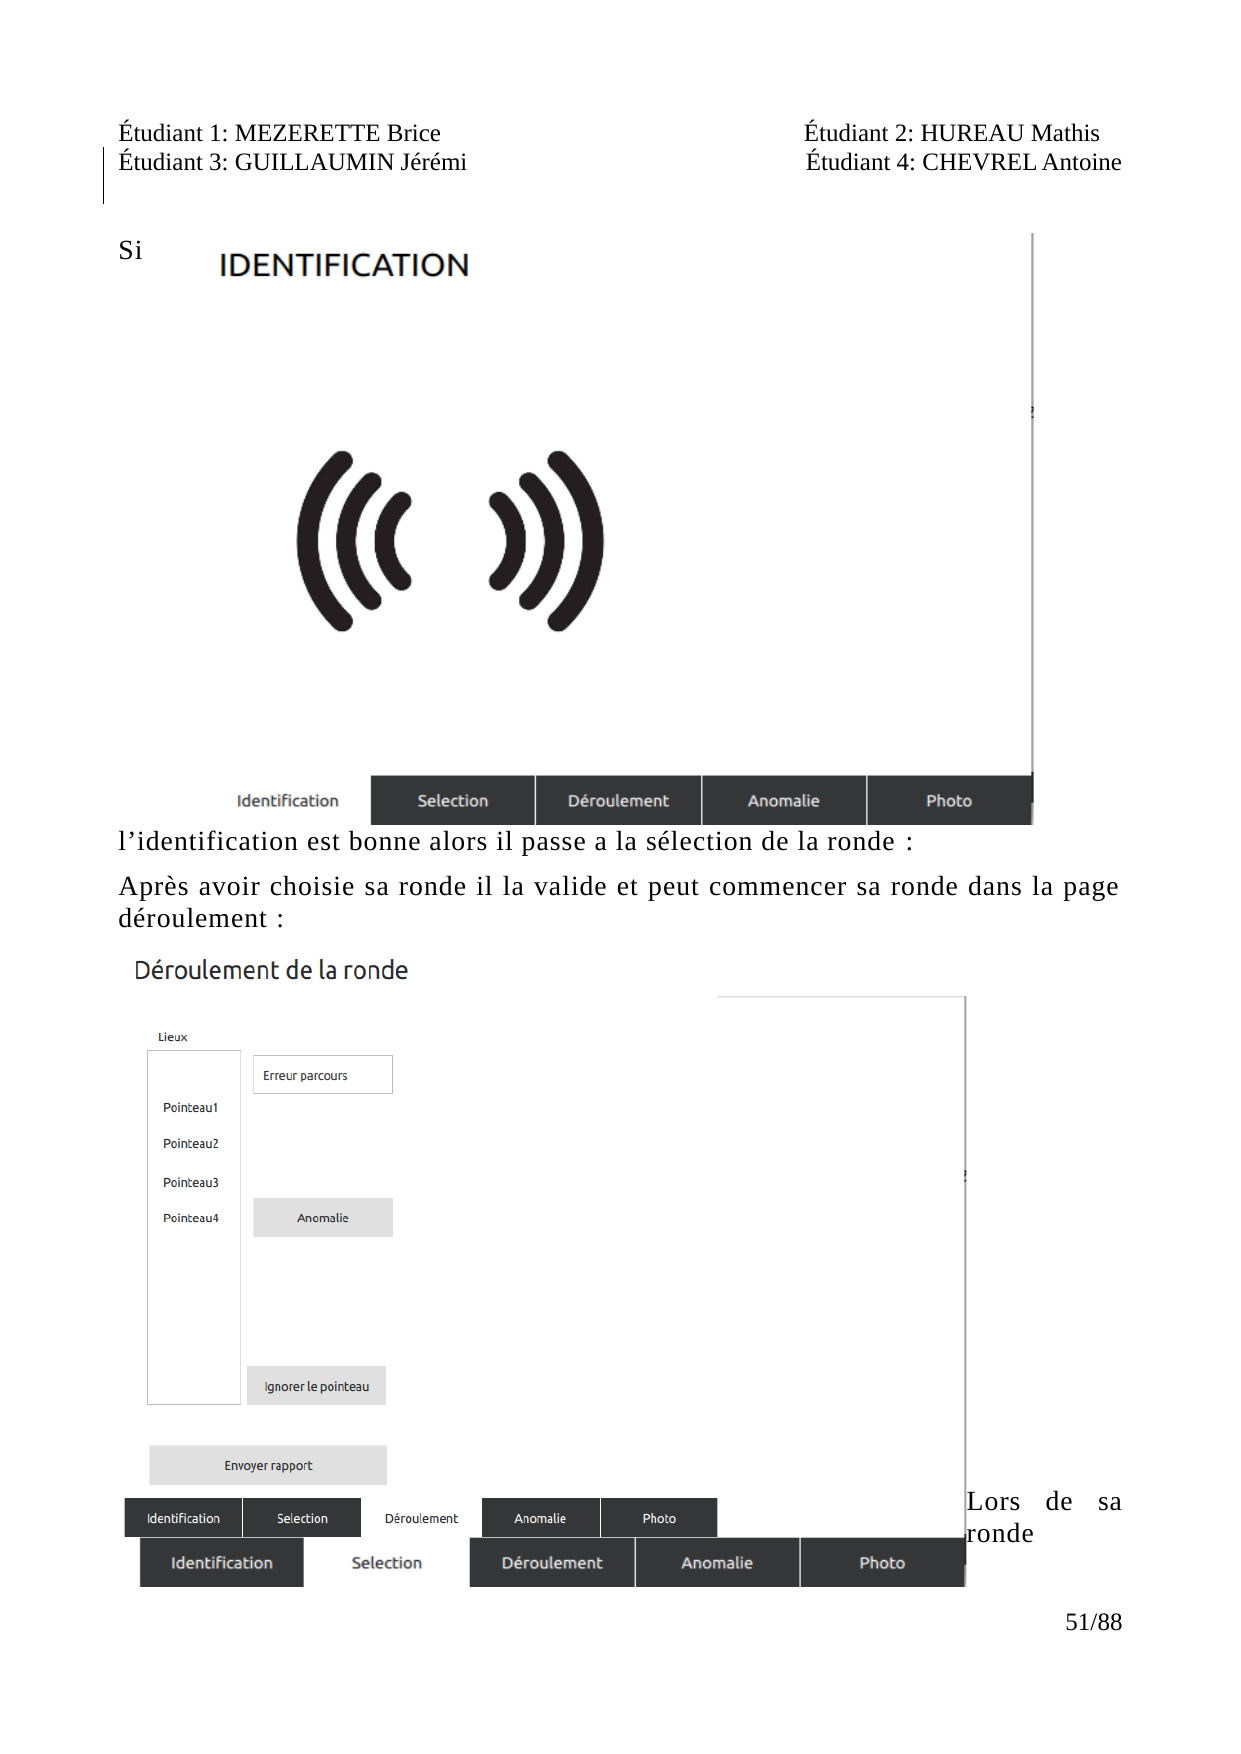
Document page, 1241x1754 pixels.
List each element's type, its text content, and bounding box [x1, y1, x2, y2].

picture [206, 233, 1034, 825]
text Après avoir choisie sa ronde il la valide et peut commencer sa ronde dans la page déroulement : [118, 869, 1122, 933]
text Lors de sa ronde [967, 1485, 1122, 1548]
text Si l’identification est bonne alors il passe a la sélection de la ronde : [118, 234, 1122, 856]
picture [124, 946, 967, 1587]
